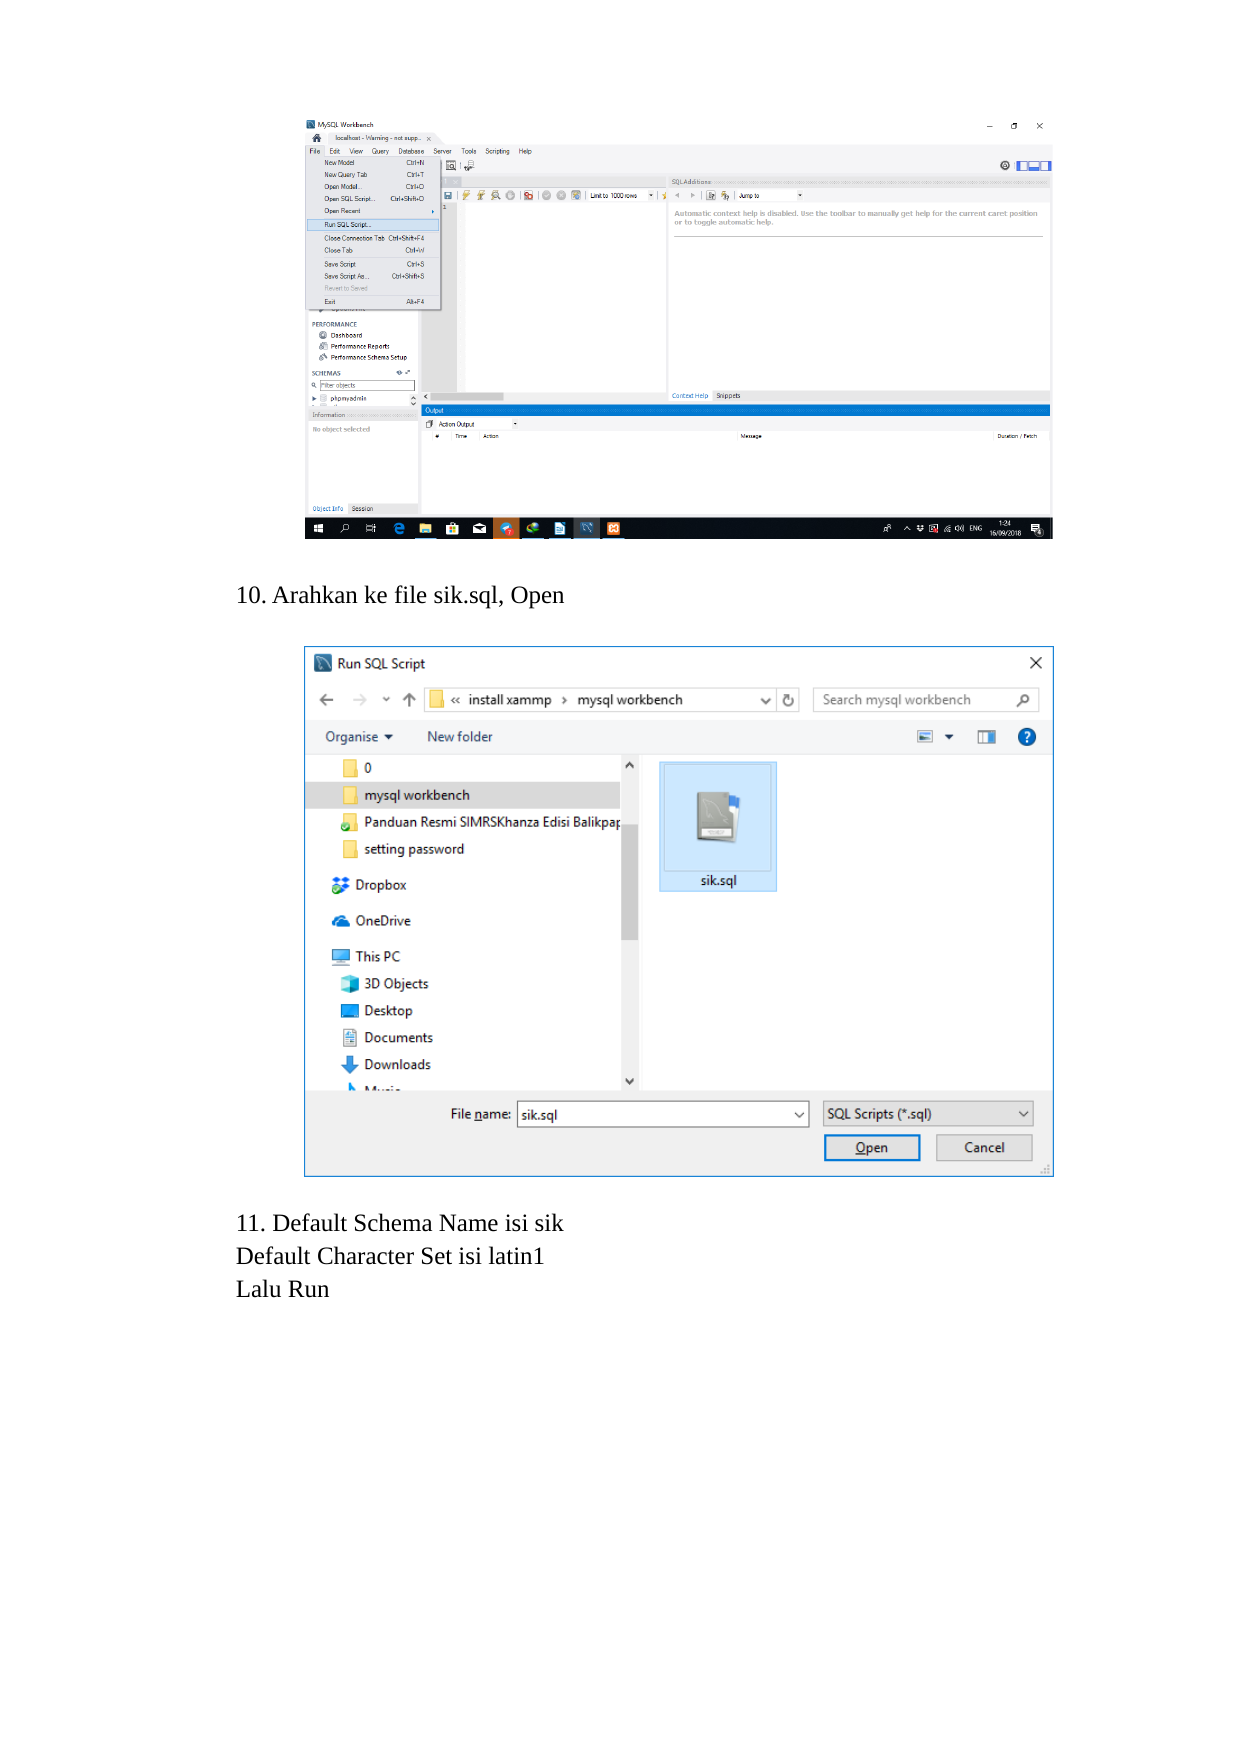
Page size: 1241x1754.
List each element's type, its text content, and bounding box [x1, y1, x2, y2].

picture [304, 646, 1054, 1177]
text 11. Default Schema Name isi sik [236, 1208, 1122, 1237]
picture [305, 118, 1053, 539]
text Default Character Set isi latin1 [236, 1241, 1122, 1269]
text Lalu Run [236, 1274, 1122, 1303]
text 10. Arahkan ke file sik.sql, Open [236, 580, 1122, 609]
